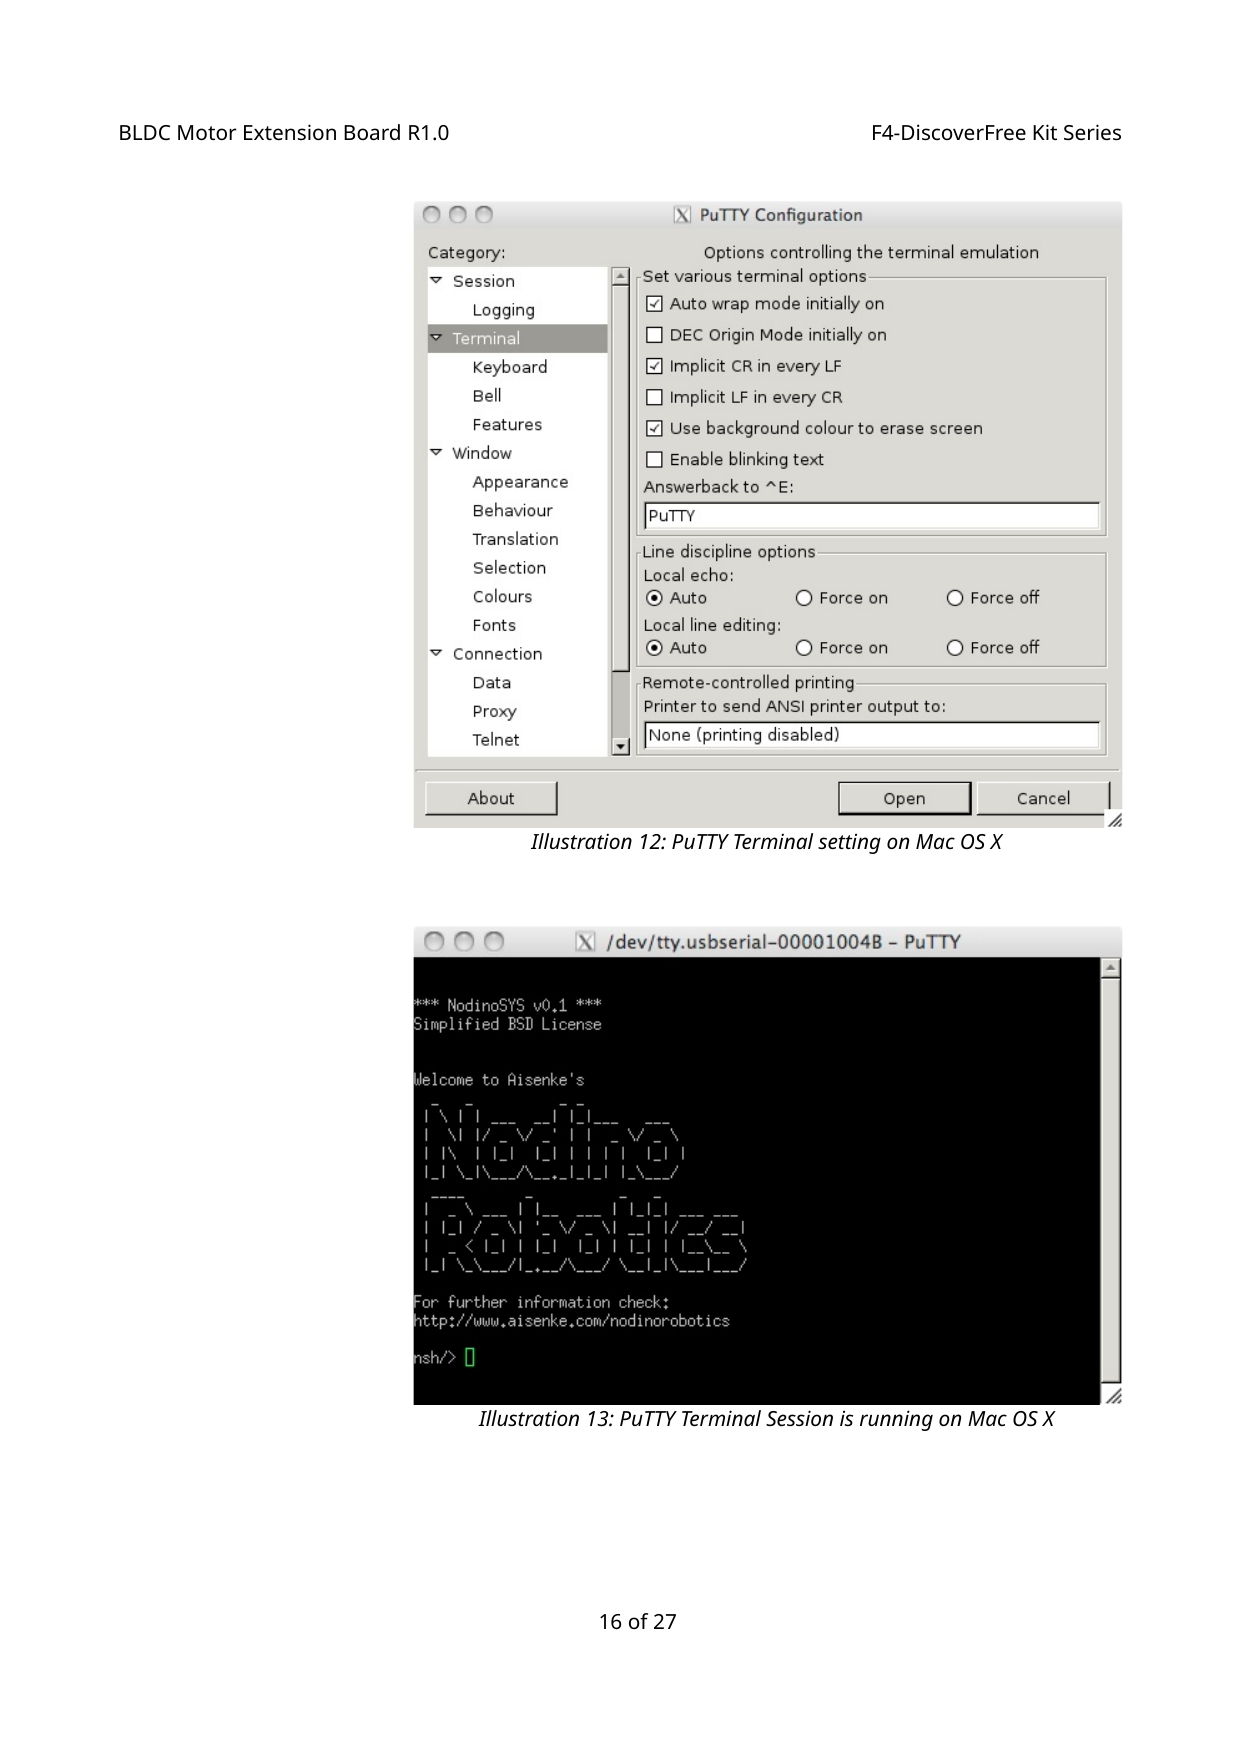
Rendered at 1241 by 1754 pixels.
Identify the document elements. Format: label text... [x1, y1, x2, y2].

text Illustration 13: PuTTY Terminal Session is running on Mac OS X [413, 1405, 1122, 1433]
picture [413, 201, 1123, 828]
text Illustration 12: PuTTY Terminal setting on Mac OS X [413, 828, 1122, 856]
picture [413, 926, 1123, 1405]
